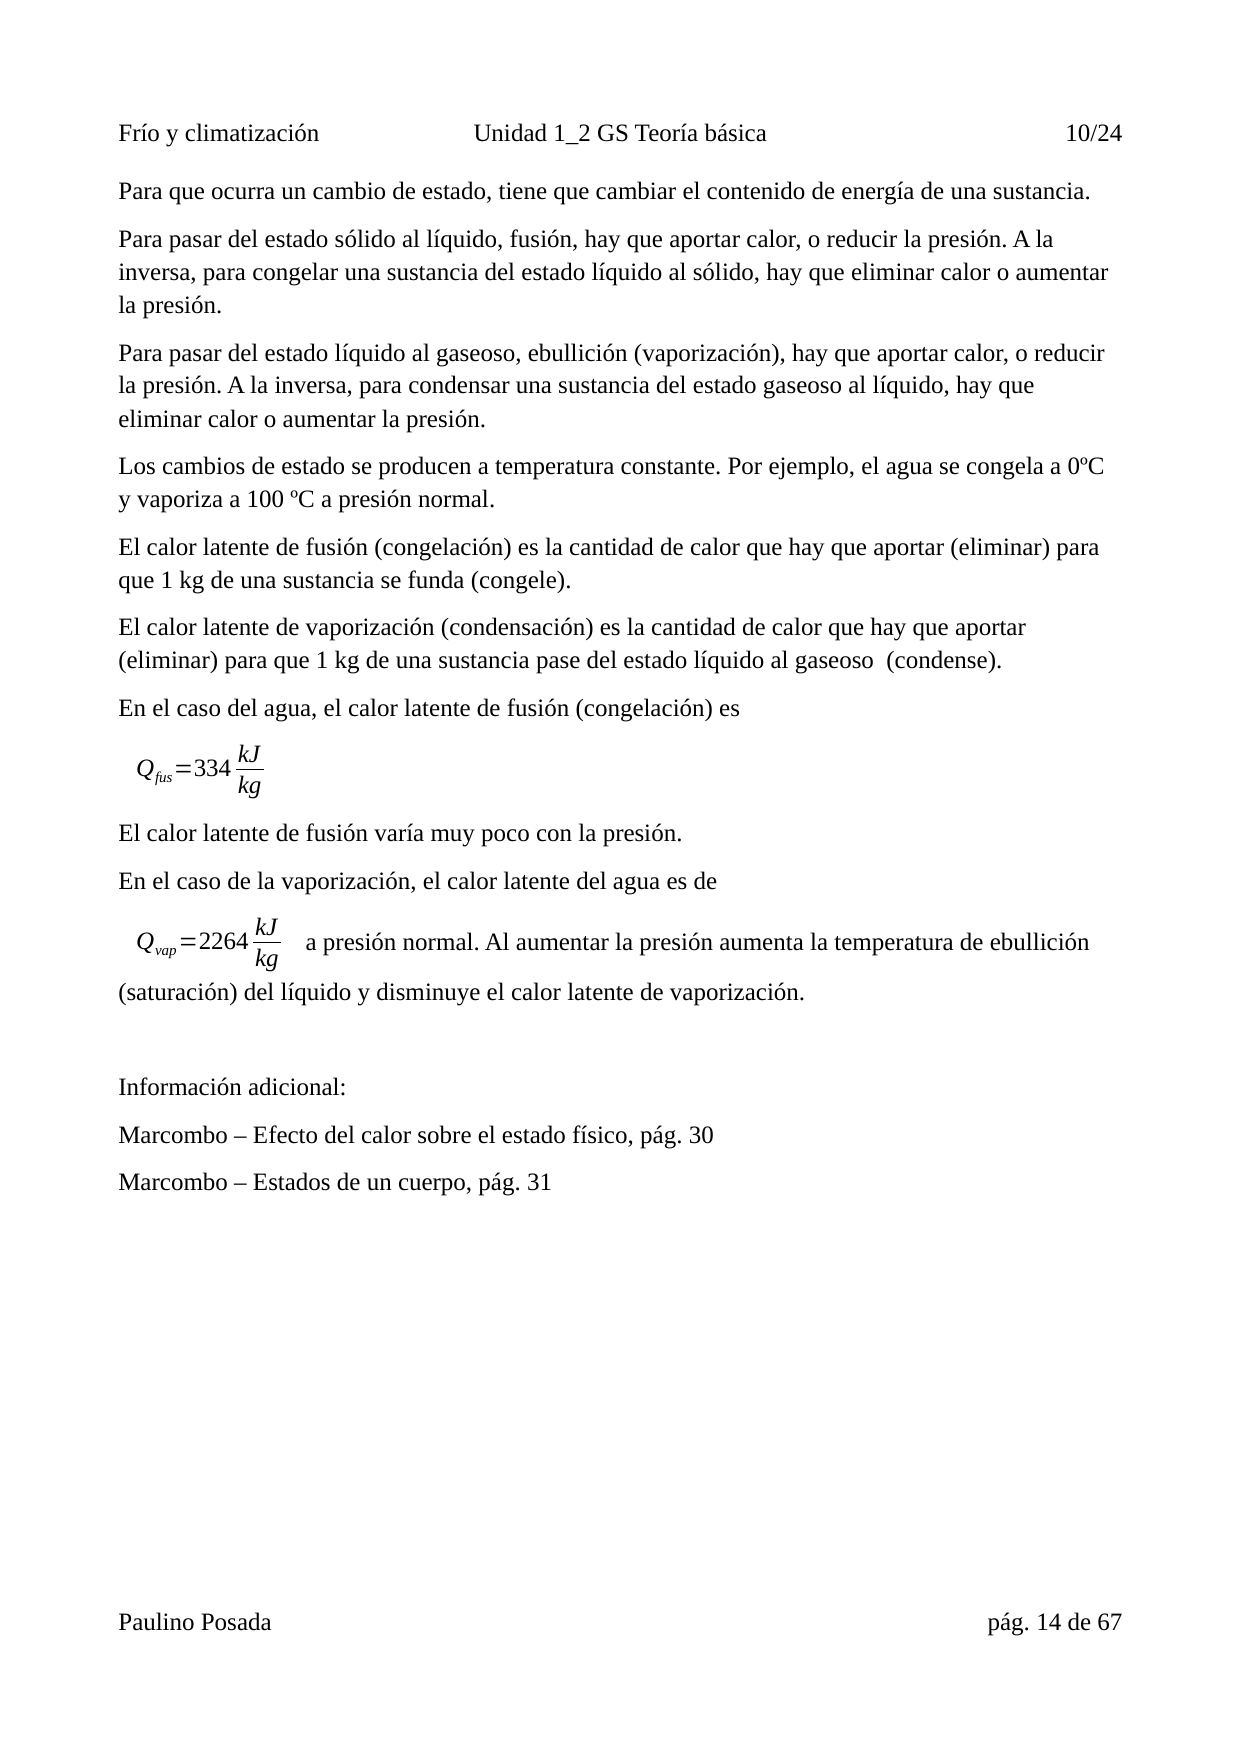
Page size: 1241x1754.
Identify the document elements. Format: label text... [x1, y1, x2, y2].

text Información adicional: [118, 1072, 1122, 1101]
text Para pasar del estado líquido al gaseoso, ebullición (vaporización), hay que aportar calor, o reducir la presión. A la inversa, para condensar una sustancia del estado gaseoso al líquido, hay que eliminar calor o aumentar la presión. [118, 338, 1122, 432]
text Marcombo – Estados de un cuerpo, pág. 31 [118, 1167, 1122, 1196]
text En el caso del agua, el calor latente de fusión (congelación) es [118, 693, 1122, 722]
text a presión normal. Al aumentar la presión aumenta la temperatura de ebullición (saturación) del líquido y disminuye el calor latente de vaporización. [118, 914, 1122, 1006]
text El calor latente de fusión varía muy poco con la presión. [118, 818, 1122, 847]
text Los cambios de estado se producen a temperatura constante. Por ejemplo, el agua se congela a 0ºC y vaporiza a 100 ºC a presión normal. [118, 451, 1122, 513]
text Para que ocurra un cambio de estado, tiene que cambiar el contenido de energía de una sustancia. [118, 176, 1122, 205]
text Marcombo – Efecto del calor sobre el estado físico, pág. 30 [118, 1120, 1122, 1148]
text En el caso de la vaporización, el calor latente del agua es de [118, 866, 1122, 895]
text El calor latente de vaporización (condensación) es la cantidad de calor que hay que aportar (eliminar) para que 1 kg de una sustancia pase del estado líquido al gaseoso (condense). [118, 612, 1122, 674]
text Para pasar del estado sólido al líquido, fusión, hay que aportar calor, o reducir la presión. A la inversa, para congelar una sustancia del estado líquido al sólido, hay que eliminar calor o aumentar la presión. [118, 224, 1122, 319]
text El calor latente de fusión (congelación) es la cantidad de calor que hay que aportar (eliminar) para que 1 kg de una sustancia se funda (congele). [118, 532, 1122, 594]
